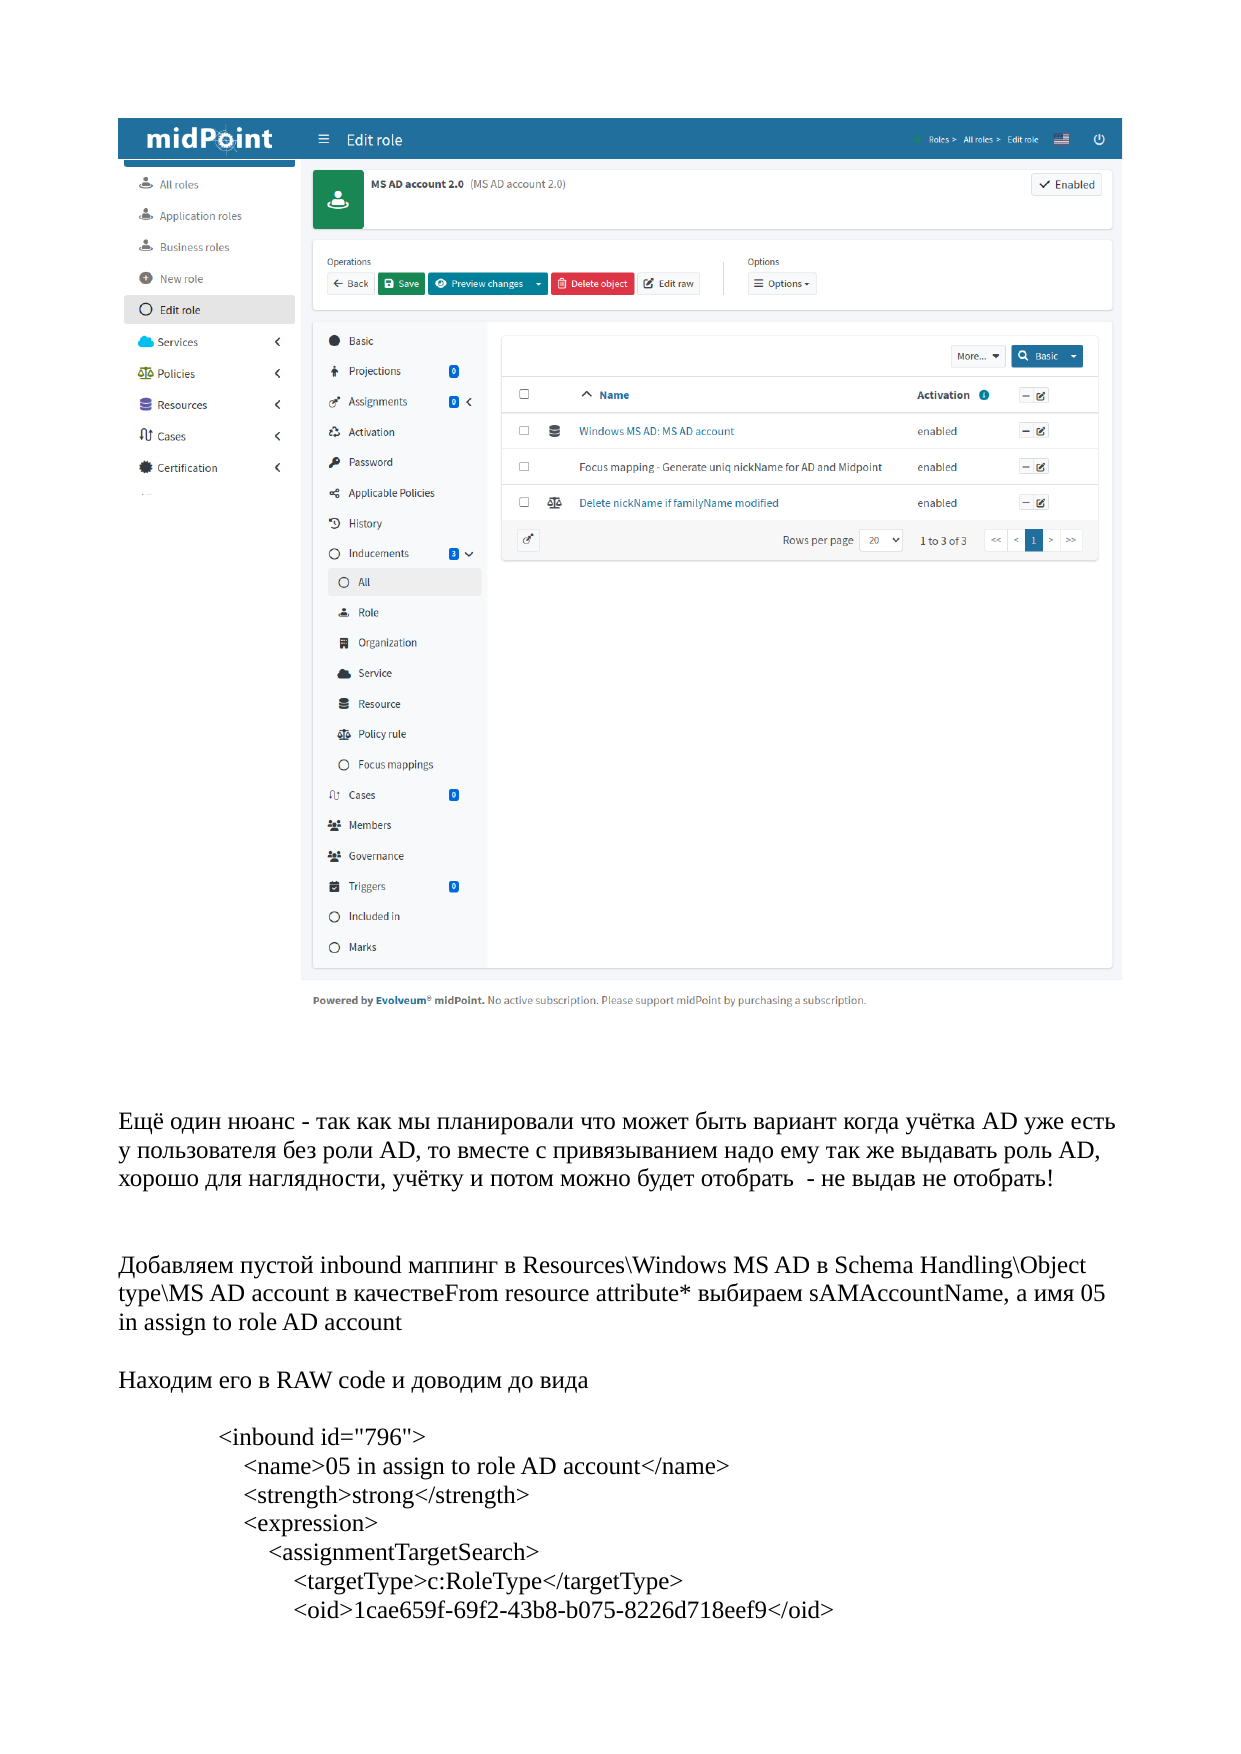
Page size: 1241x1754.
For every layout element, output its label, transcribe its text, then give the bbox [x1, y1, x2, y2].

text <expression> [118, 1508, 1122, 1537]
text <assignmentTargetSearch> [118, 1537, 1122, 1566]
text <oid>1cae659f-69f2-43b8-b075-8226d718eef9</oid> [118, 1595, 1122, 1623]
text <name>05 in assign to role AD account</name> [118, 1451, 1122, 1480]
text Добавляем пустой inbound маппинг в Resources\Windows MS AD в Schema Handling\Object type\MS AD account в качествеFrom resource attribute* выбираем sAMAccountName, а имя 05 in assign to role AD account [118, 1250, 1122, 1336]
picture [118, 118, 1123, 1020]
text <inbound id="796"> [118, 1422, 1122, 1451]
text Ещё один нюанс - так как мы планировали что может быть вариант когда учётка AD уже есть у пользователя без роли AD, то вместе с привязыванием надо ему так же выдавать роль AD, хорошо для наглядности, учётку и потом можно будет отобрать - не выдав не отобрать! [118, 1106, 1122, 1192]
text Находим его в RAW сode и доводим до вида [118, 1365, 1122, 1393]
text <strength>strong</strength> [118, 1480, 1122, 1508]
text <targetType>c:RoleType</targetType> [118, 1566, 1122, 1595]
